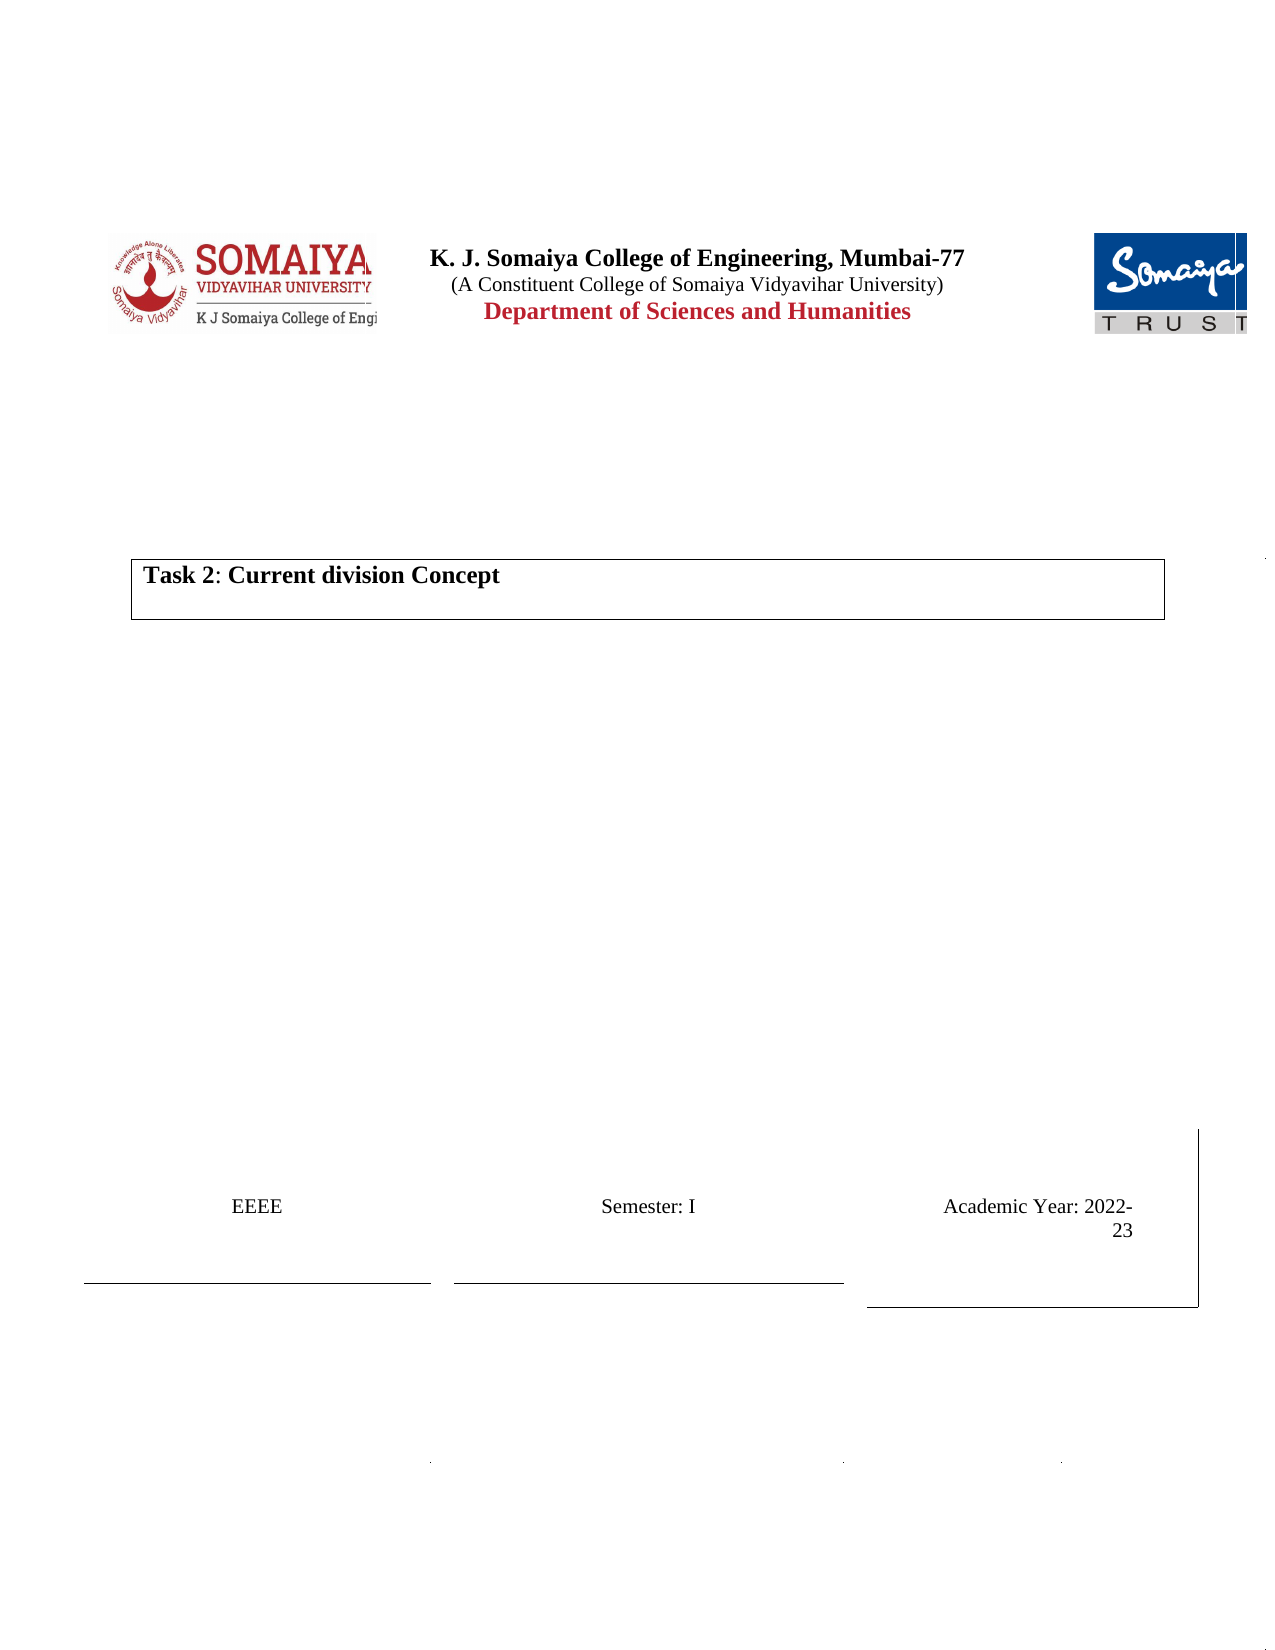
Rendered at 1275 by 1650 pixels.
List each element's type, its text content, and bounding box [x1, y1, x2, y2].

table_cell Task 1: Voltage division Concept and its verification on breadboard Task 2: Current division Concept Task 3: Turn on an LED and measure its turn-on voltage Task 4: Battery Level Indicator Circuit [132, 560, 1164, 619]
